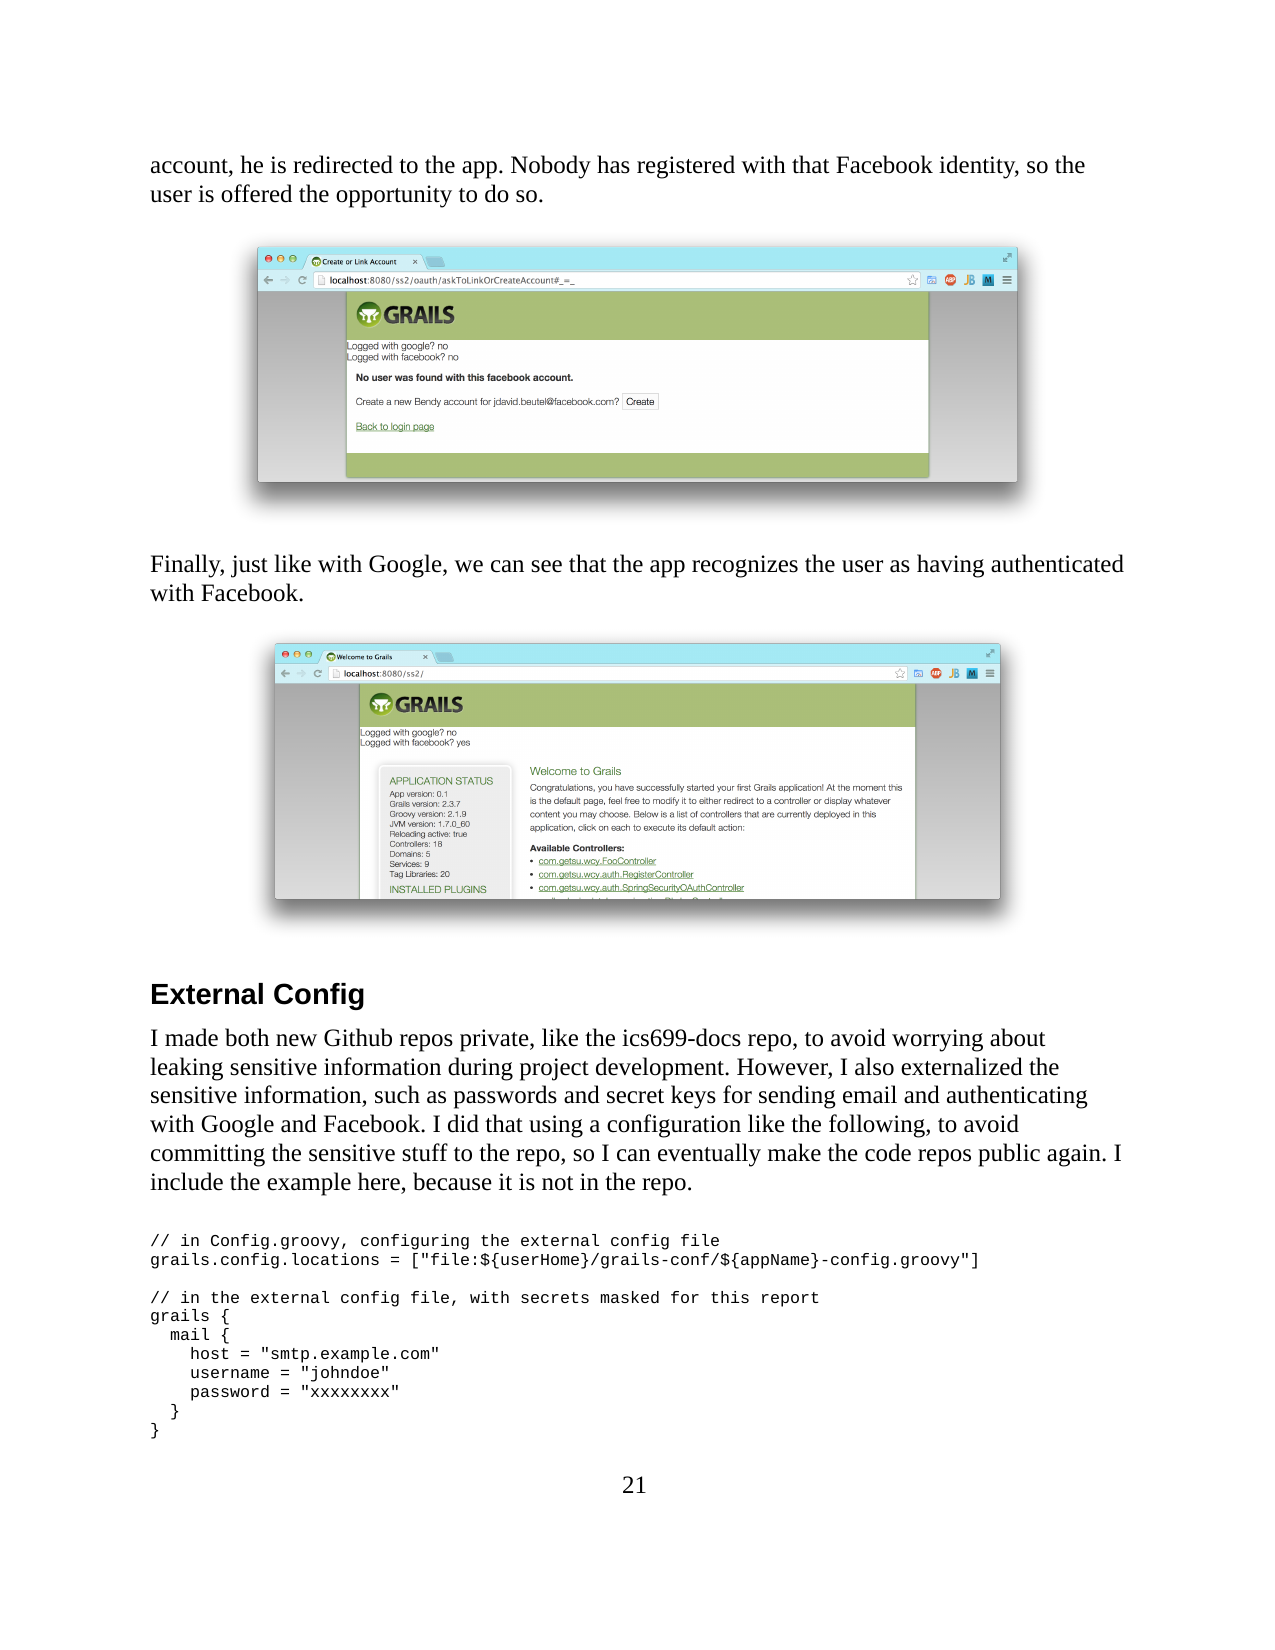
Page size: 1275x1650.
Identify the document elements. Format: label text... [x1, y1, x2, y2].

text I made both new Github repos private, like the ics699-docs repo, to avoid worrying about leaking sensitive information during project development. However, I also externalized the sensitive information, such as passwords and secret keys for sending email and authenticating with Google and Facebook. I did that using a configuration like the following, to avoid committing the sensitive stuff to the repo, so I can eventually make the code repos public again. I include the example here, because it is not in the repo. [150, 1023, 1125, 1196]
text grails { [150, 1308, 1125, 1327]
text // in Config.groovy, configuring the external config file [150, 1233, 1125, 1251]
picture [242, 624, 1033, 943]
picture [223, 225, 1052, 531]
text account, he is redirected to the app. Nobody has registered with that Facebook identity, so the user is offered the opportunity to do so. [150, 150, 1125, 207]
text password = "xxxxxxxx" [150, 1383, 1125, 1402]
text host = "smtp.example.com" [150, 1346, 1125, 1364]
text mail { [150, 1327, 1125, 1346]
text // in the external config file, with secrets masked for this report [150, 1289, 1125, 1308]
text } [150, 1421, 1125, 1440]
subtitle External Config [150, 977, 1125, 1011]
text Finally, just like with Google, we can see that the app recognizes the user as having authenticated with Facebook. [150, 549, 1125, 606]
text grails.config.locations = ["file:${userHome}/grails-conf/${appName}-config.groovy"] [150, 1251, 1125, 1270]
text username = "johndoe" [150, 1364, 1125, 1383]
text } [150, 1402, 1125, 1421]
